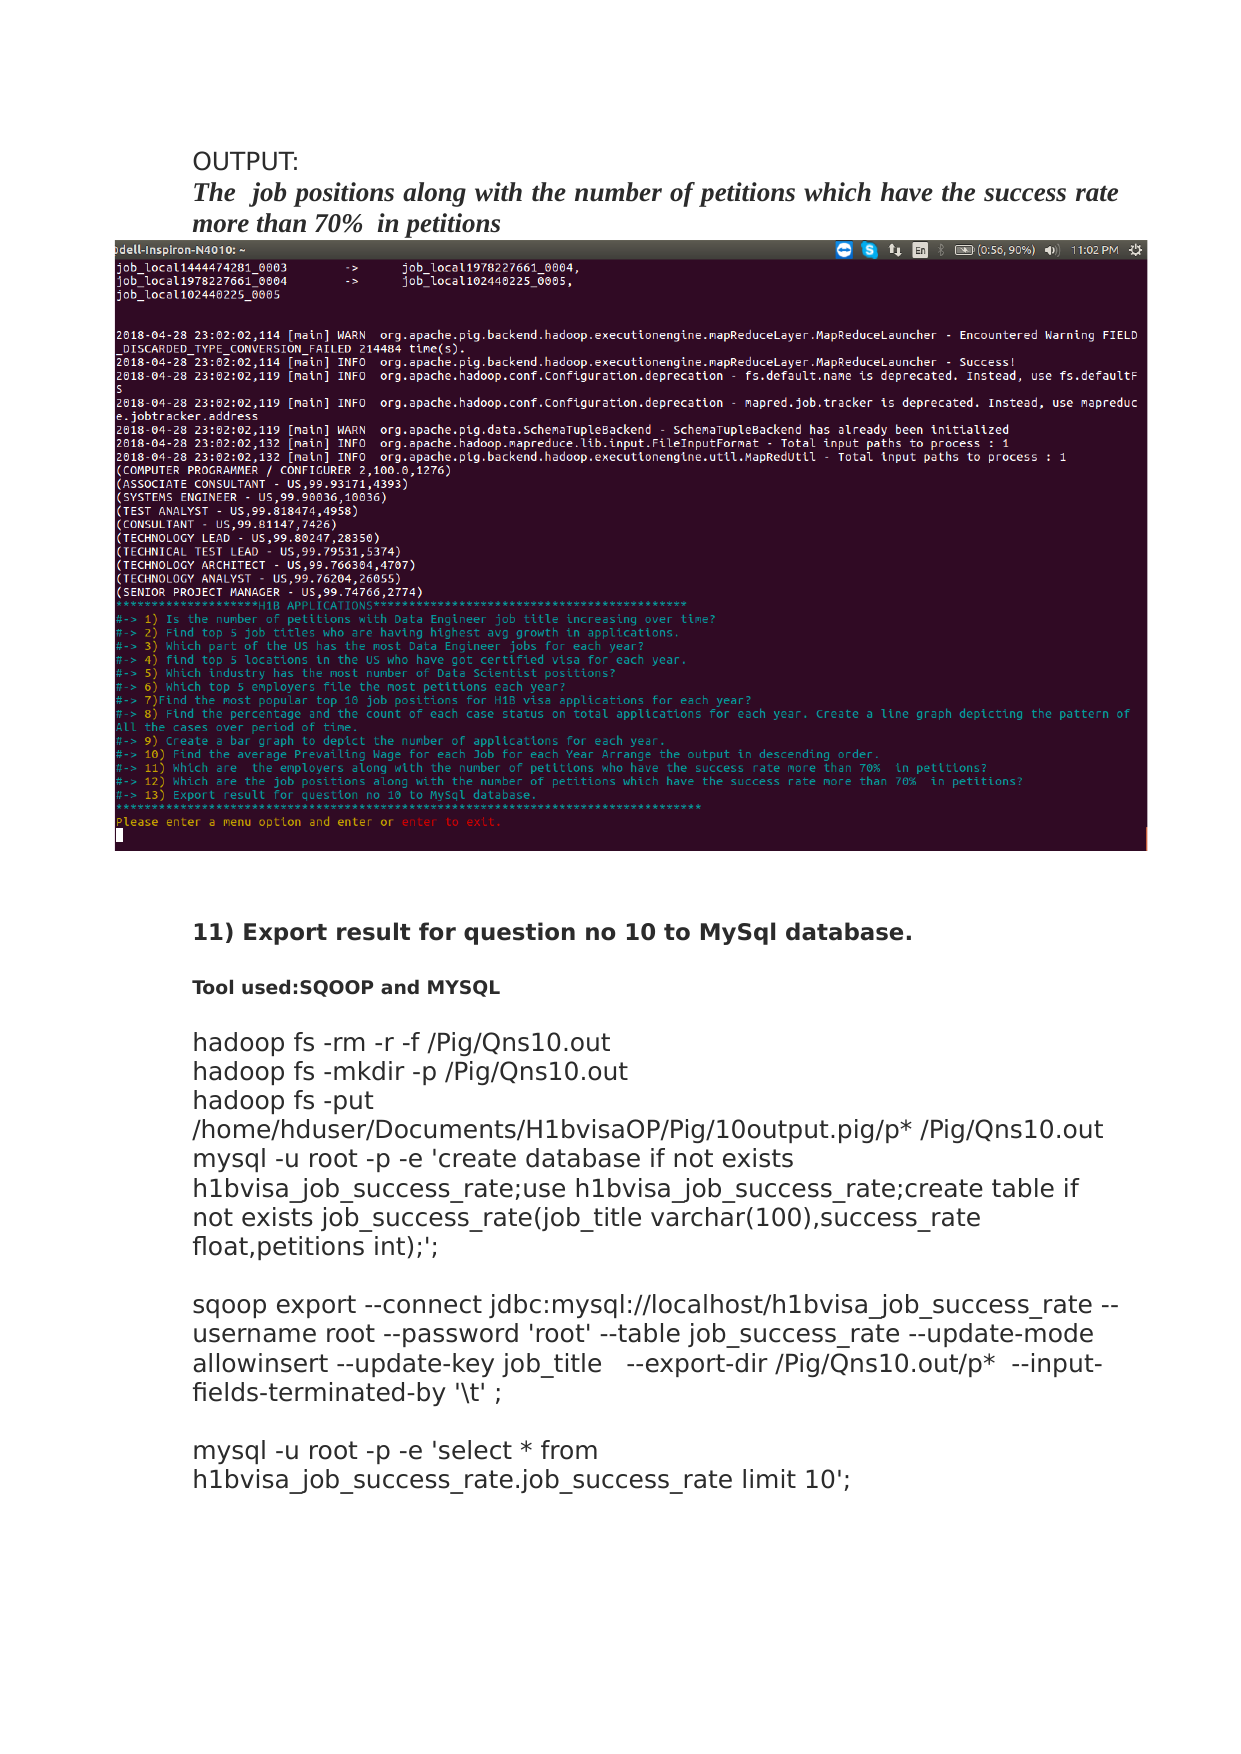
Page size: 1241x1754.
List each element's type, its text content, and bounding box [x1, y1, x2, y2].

text The job positions along with the number of petitions which have the success rate more than 70% in petitions [192, 176, 1122, 239]
text OUTPUT: [192, 147, 1122, 176]
text hadoop fs -rm -r -f /Pig/Qns10.out [192, 1028, 1122, 1057]
text mysql -u root -p -e 'select * from h1bvisa_job_success_rate.job_success_rate limit 10'; [192, 1436, 1122, 1494]
text Tool used:SQOOP and MYSQL [192, 977, 1122, 999]
text hadoop fs -put /home/hduser/Documents/H1bvisaOP/Pig/10output.pig/p* /Pig/Qns10.out [192, 1086, 1122, 1144]
picture [114, 240, 1148, 846]
text hadoop fs -mkdir -p /Pig/Qns10.out [192, 1057, 1122, 1086]
text 11) Export result for question no 10 to MySql database. [192, 919, 1122, 946]
text mysql -u root -p -e 'create database if not exists h1bvisa_job_success_rate;use h1bvisa_job_success_rate;create table if not exists job_success_rate(job_title varchar(100),success_rate float,petitions int);'; [192, 1144, 1122, 1261]
text sqoop export --connect jdbc:mysql://localhost/h1bvisa_job_success_rate --username root --password 'root' --table job_success_rate --update-mode allowinsert --update-key job_title --export-dir /Pig/Qns10.out/p* --input-fields-terminated-by '\t' ; [192, 1290, 1122, 1407]
picture [867, 245, 873, 254]
